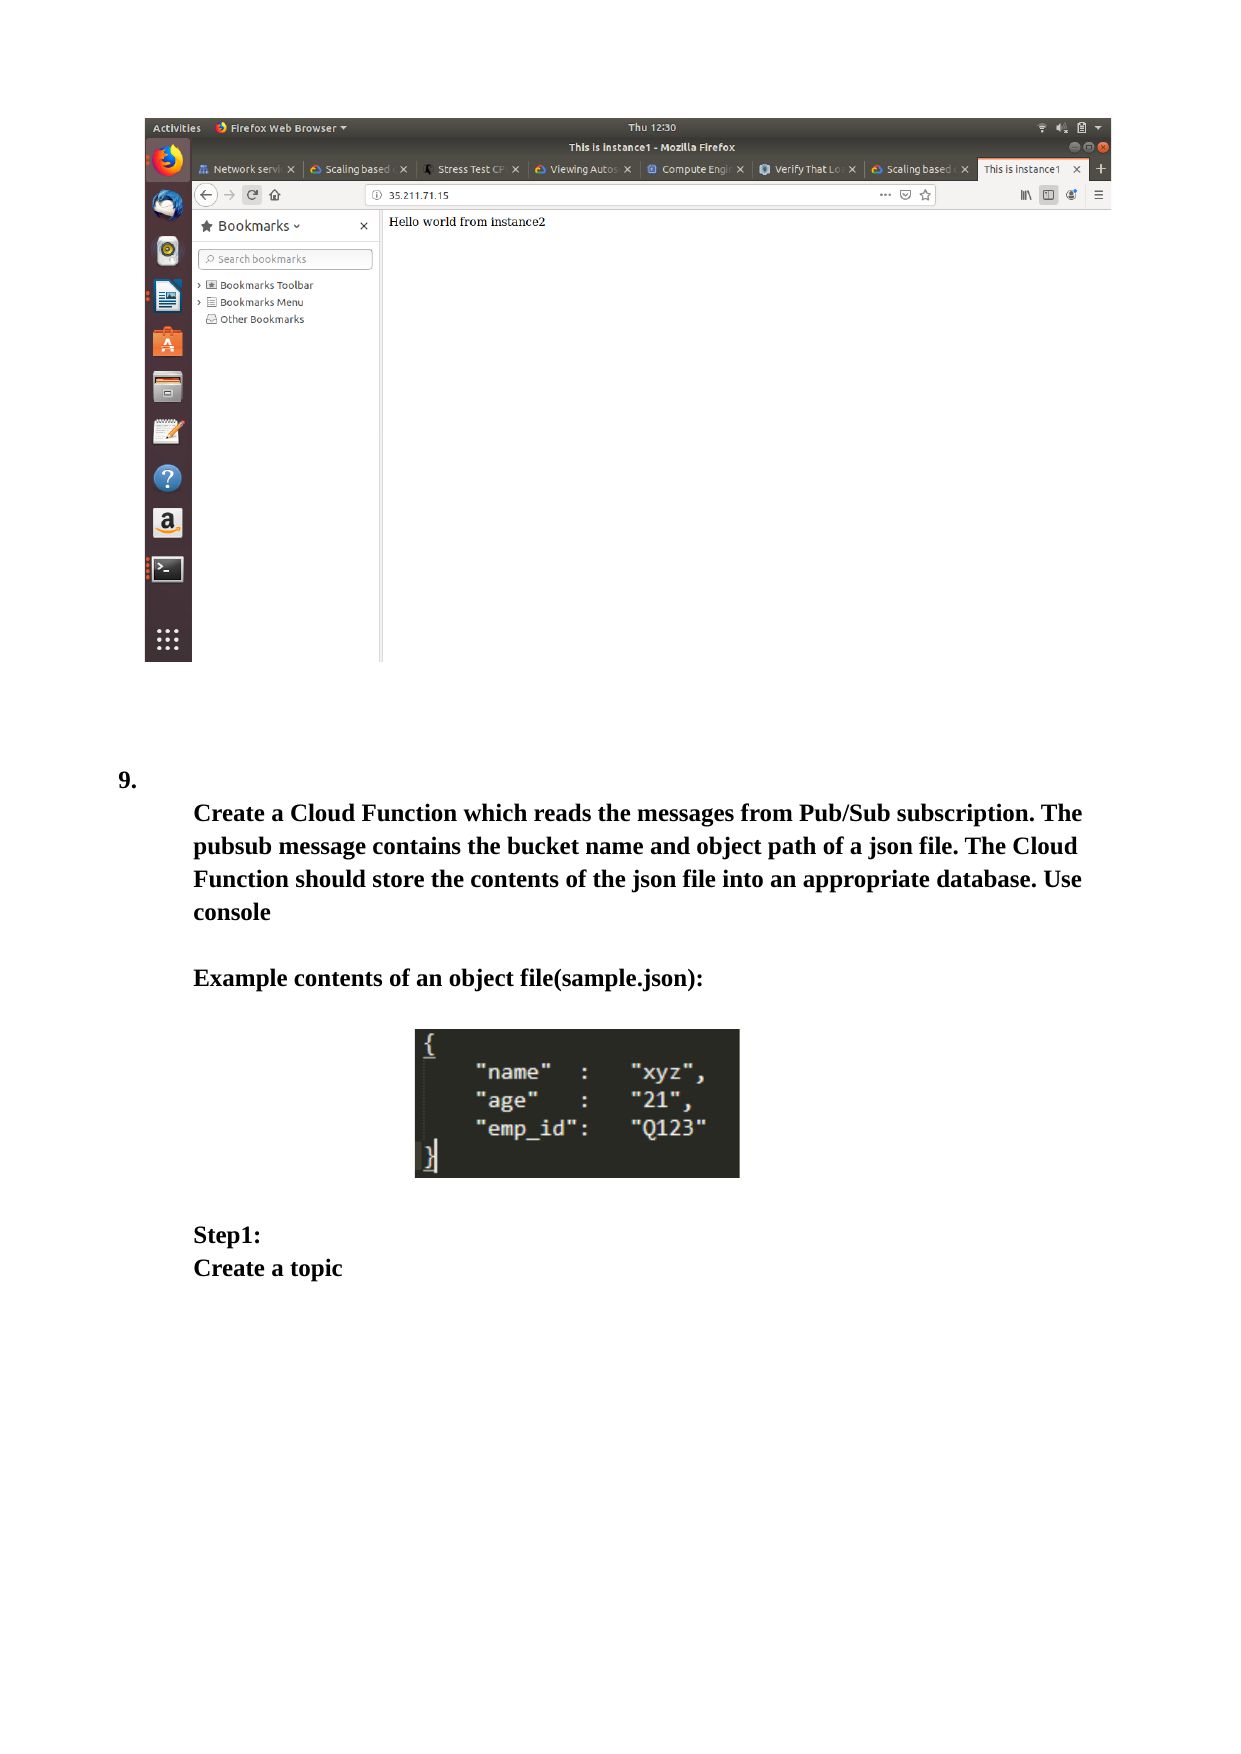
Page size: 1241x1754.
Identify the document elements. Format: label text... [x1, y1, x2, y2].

list Create a Cloud Function which reads the messages from Pub/Sub subscription. The pubsub message contains the bucket name and object path of a json file. The Cloud Function should store the contents of the json file into an appropriate database. Use console Example contents of an object file(sample.json): [156, 798, 1122, 1183]
list 9. [118, 765, 1122, 794]
picture [144, 118, 1112, 662]
text Step1: [156, 1221, 1122, 1249]
picture [414, 1029, 740, 1178]
text Create a topic [156, 1253, 1122, 1282]
